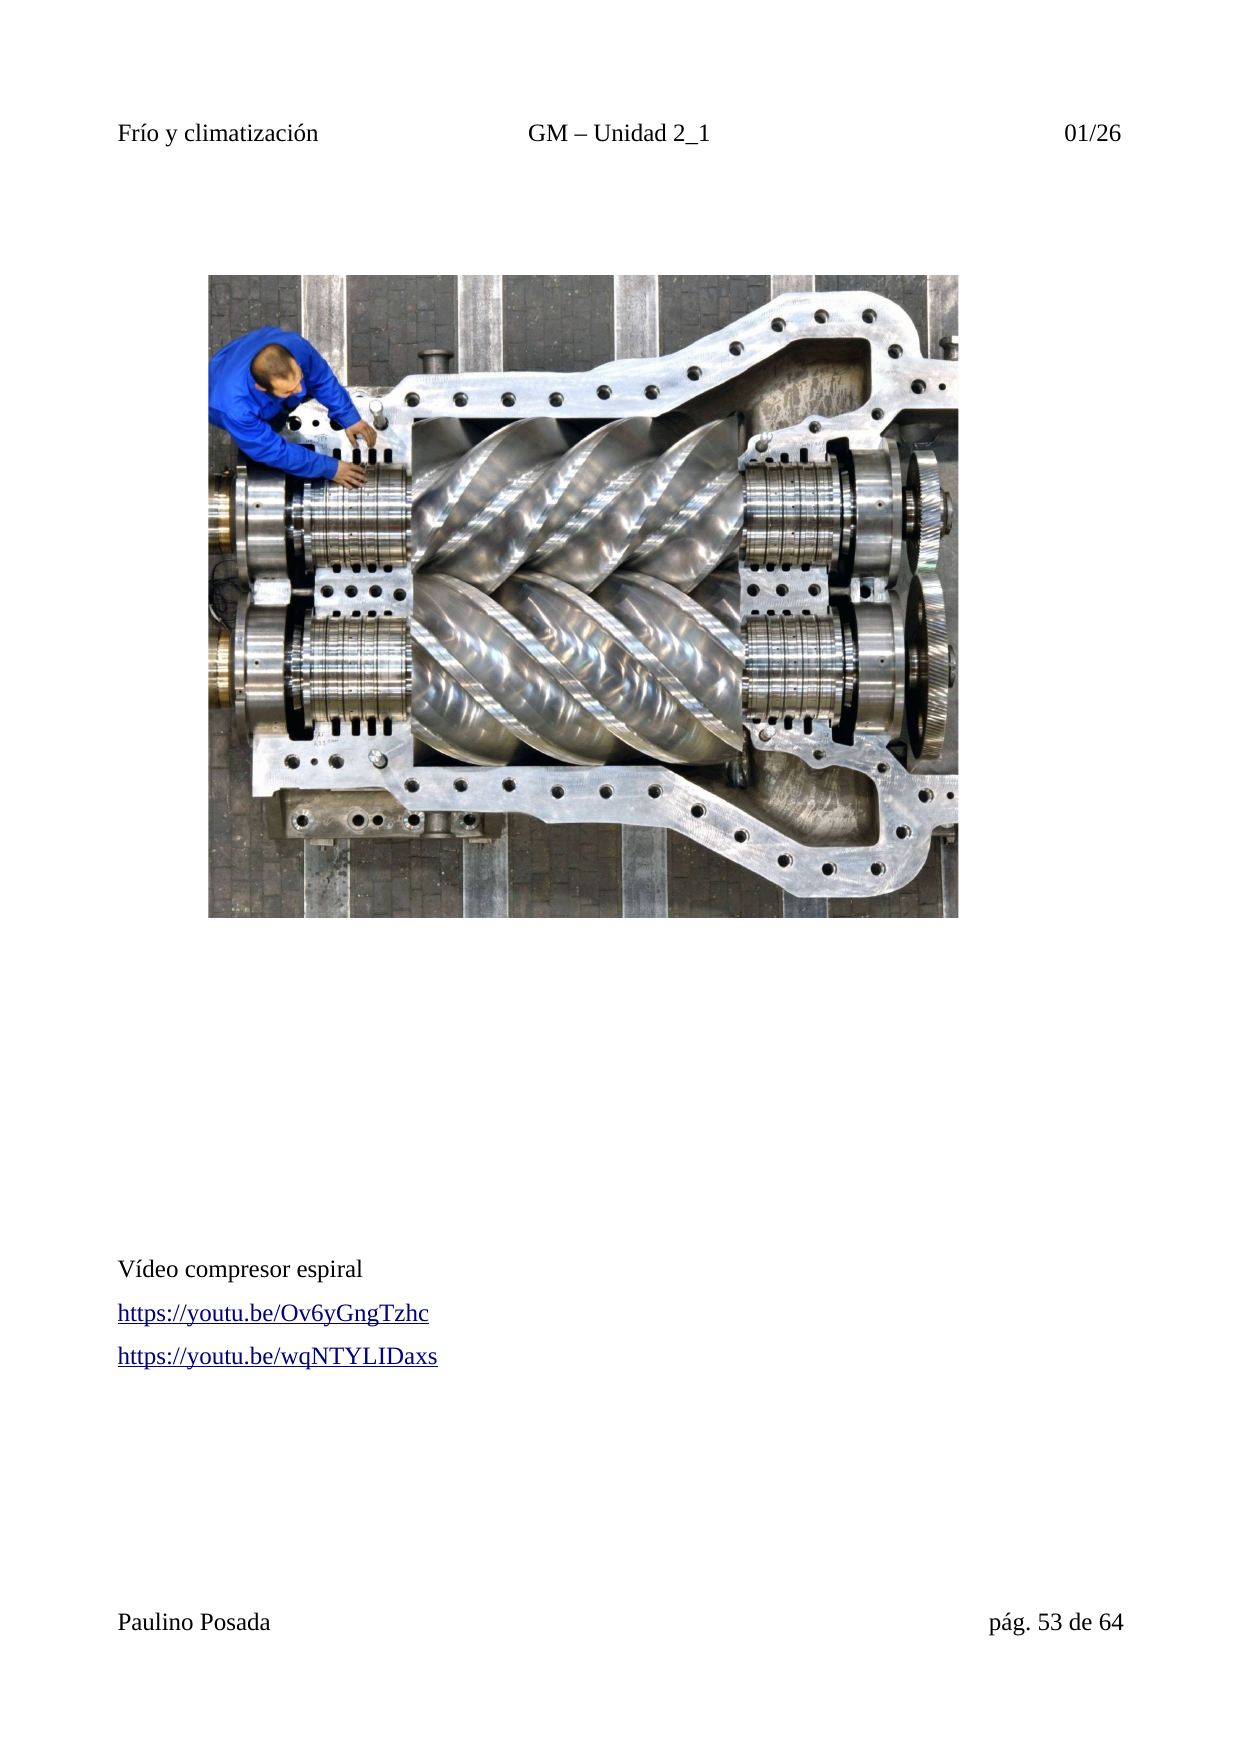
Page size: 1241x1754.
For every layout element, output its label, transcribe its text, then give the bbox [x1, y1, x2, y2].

text Vídeo compresor espiral [117, 1254, 1123, 1283]
picture [208, 275, 959, 918]
text https://youtu.be/Ov6yGngTzhc [117, 1298, 1123, 1326]
text https://youtu.be/wqNTYLIDaxs [117, 1341, 1123, 1369]
